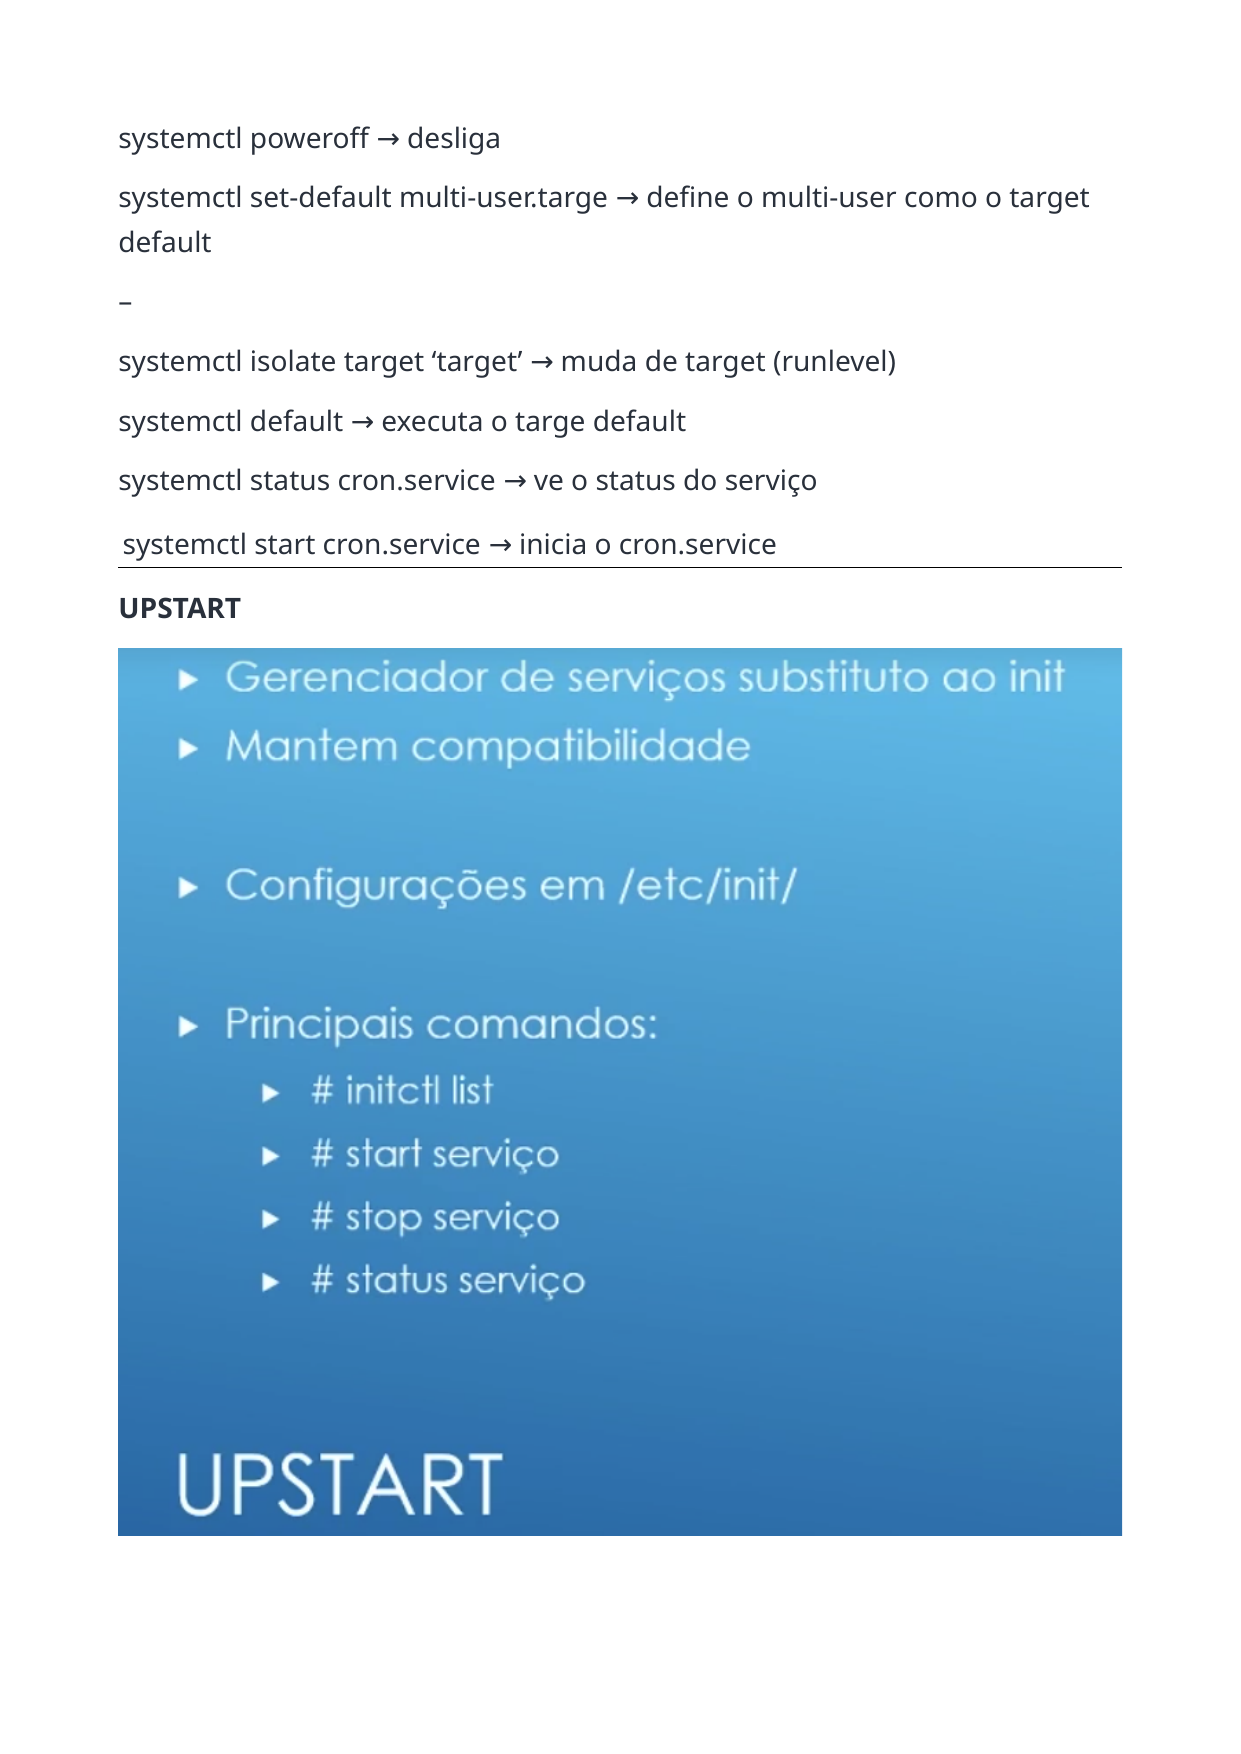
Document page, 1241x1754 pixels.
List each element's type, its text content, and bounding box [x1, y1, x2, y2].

text systemctl poweroff → desliga [118, 118, 1122, 156]
picture [118, 648, 1123, 1536]
text systemctl isolate target ‘target’ → muda de target (runlevel) [118, 341, 1122, 379]
text systemctl status cron.service → ve o status do serviço [118, 461, 1122, 499]
text systemctl default → executa o targe default [118, 401, 1122, 439]
text UPSTART [118, 589, 1122, 627]
text systemctl set-default multi-user.targe → define o multi-user como o target default [118, 178, 1122, 260]
text systemctl start cron.service → inicia o cron.service [118, 520, 1122, 567]
text – [118, 282, 1122, 320]
